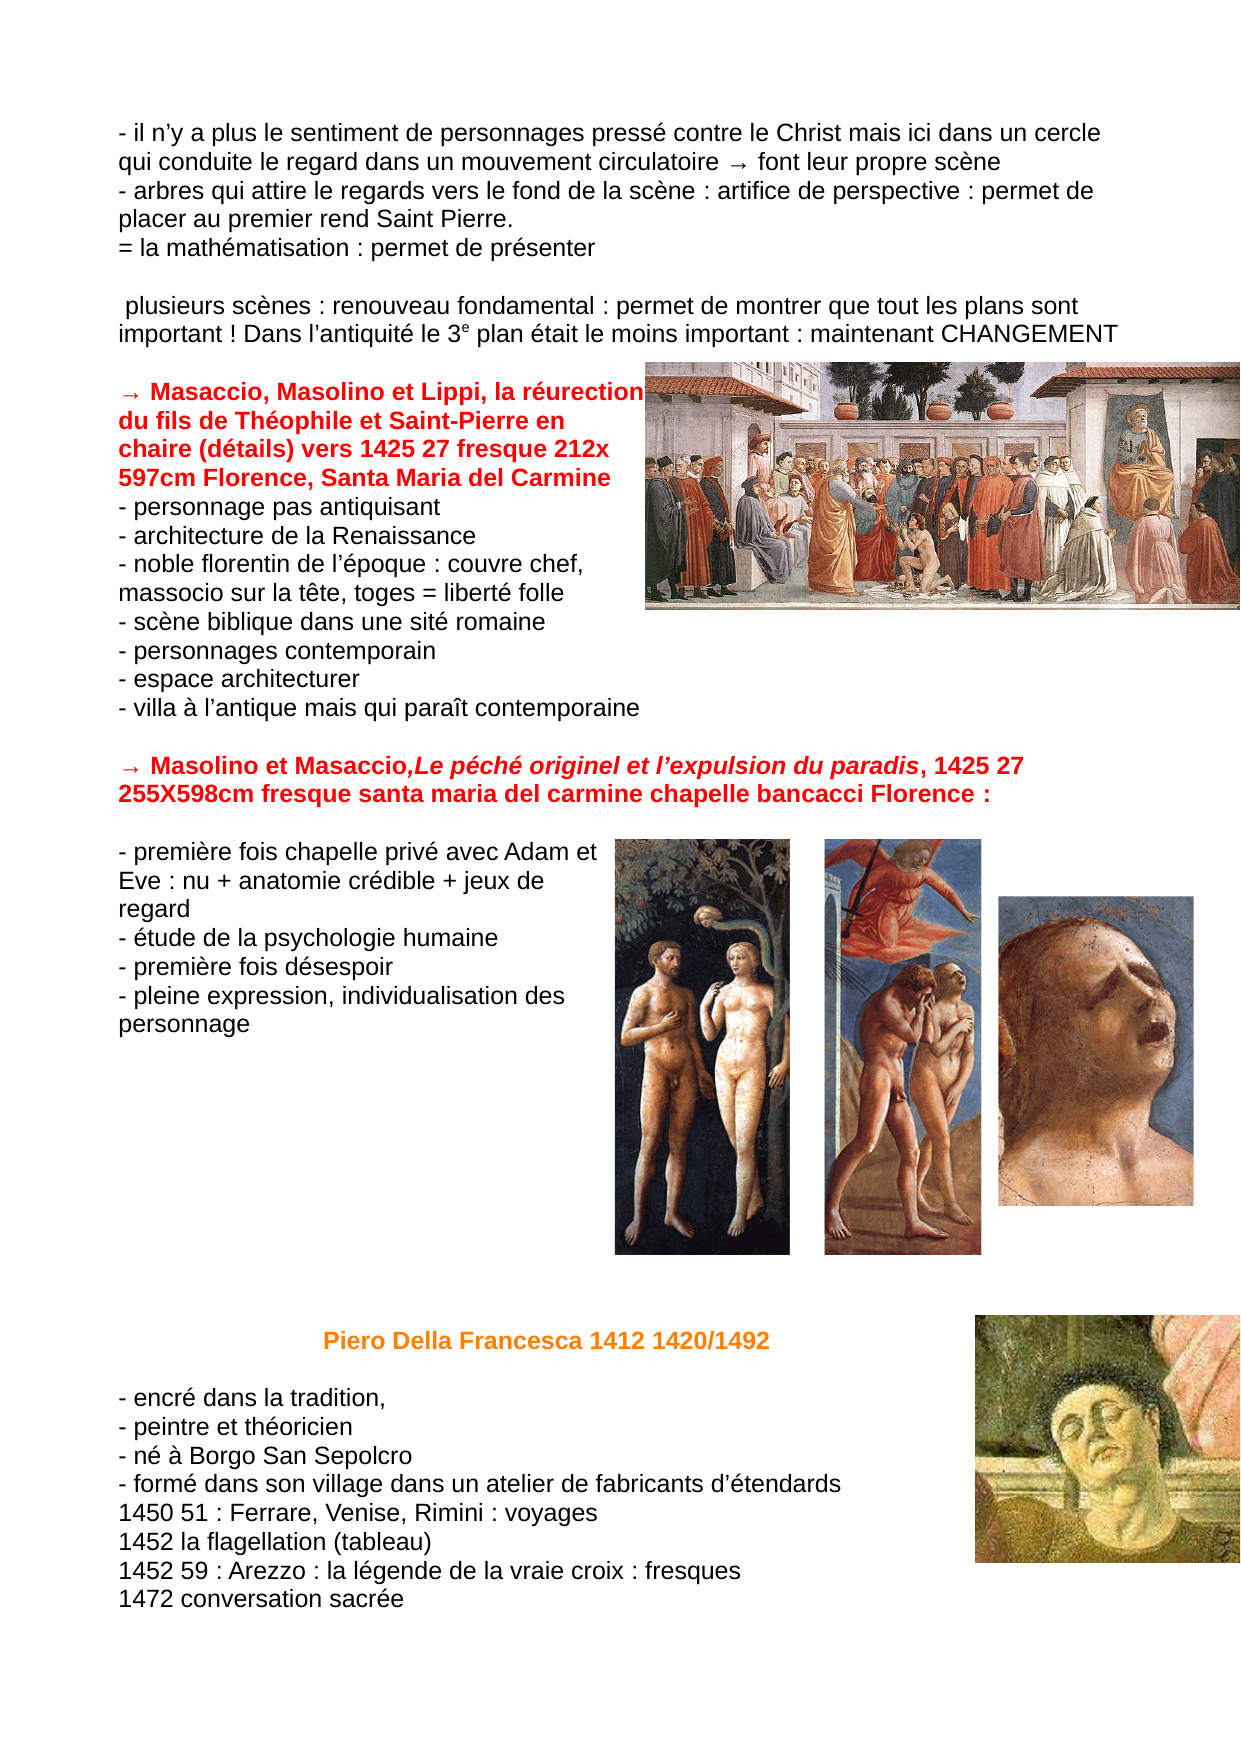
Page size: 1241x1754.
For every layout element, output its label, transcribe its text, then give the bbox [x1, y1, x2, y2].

text - noble florentin de l’époque : couvre chef, massocio sur la tête, toges = liberté folle [118, 549, 645, 607]
text - peintre et théoricien [118, 1412, 975, 1441]
text - étude de la psychologie humaine [118, 923, 614, 952]
picture [645, 362, 1240, 610]
text - personnage pas antiquisant [118, 492, 645, 521]
text - scène biblique dans une sité romaine [118, 607, 1122, 636]
text - formé dans son village dans un atelier de fabricants d’étendards [118, 1469, 975, 1498]
text 1450 51 : Ferrare, Venise, Rimini : voyages [118, 1498, 975, 1527]
text Piero Della Francesca 1412 1420/1492 [118, 1326, 975, 1354]
text 1452 59 : Arezzo : la légende de la vraie croix : fresques [118, 1556, 1122, 1584]
text - pleine expression, individualisation des personnage [118, 981, 614, 1038]
text - encré dans la tradition, [118, 1383, 975, 1412]
text 1452 la flagellation (tableau) [118, 1527, 975, 1556]
text - né à Borgo San Sepolcro [118, 1441, 975, 1469]
text - il n’y a plus le sentiment de personnages pressé contre le Christ mais ici dans un cercle qui conduite le regard dans un mouvement circulatoire → font leur propre scène [118, 118, 1122, 176]
text - première fois désespoir [118, 952, 614, 981]
text → Masolino et Masaccio,Le péché originel et l’expulsion du paradis, 1425 27 255X598cm fresque santa maria del carmine chapelle bancacci Florence : [118, 751, 1122, 808]
text - villa à l’antique mais qui paraît contemporaine [118, 693, 1122, 722]
text - arbres qui attire le regards vers le fond de la scène : artifice de perspective : permet de placer au premier rend Saint Pierre. [118, 176, 1122, 233]
text plusieurs scènes : renouveau fondamental : permet de montrer que tout les plans sont important ! Dans l’antiquité le 3e plan était le moins important : maintenant CHANGEMENT [118, 291, 1122, 348]
text - première fois chapelle privé avec Adam et Eve : nu + anatomie crédible + jeux de regard [118, 837, 1122, 923]
picture [975, 1315, 1241, 1563]
text = la mathématisation : permet de présenter [118, 233, 1122, 262]
text - architecture de la Renaissance [118, 521, 645, 549]
text - personnages contemporain [118, 636, 1122, 664]
picture [614, 839, 1194, 1255]
text → Masaccio, Masolino et Lippi, la réurection du fils de Théophile et Saint-Pierre en chaire (détails) vers 1425 27 fresque 212x 597cm Florence, Santa Maria del Carmine [118, 377, 645, 492]
text 1472 conversation sacrée [118, 1584, 1122, 1613]
text - espace architecturer [118, 664, 1122, 693]
